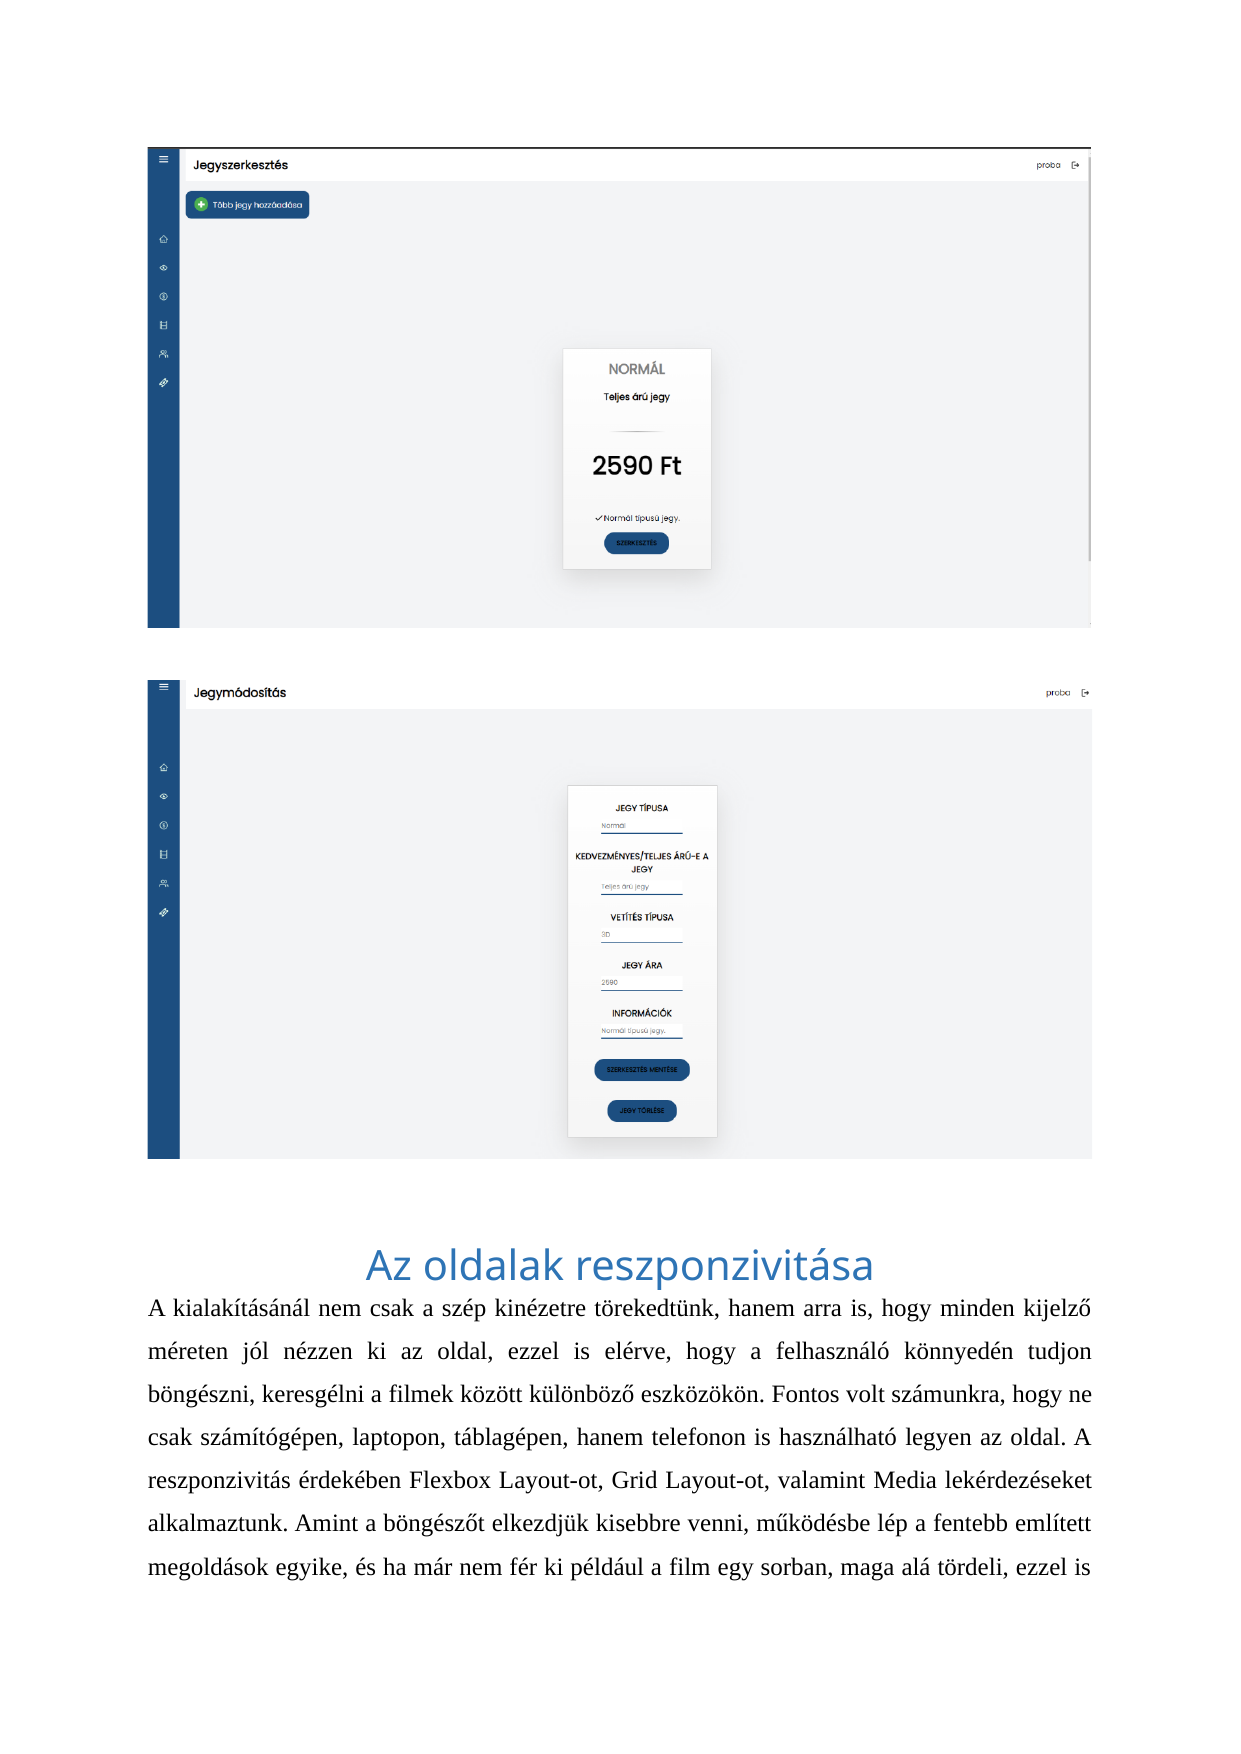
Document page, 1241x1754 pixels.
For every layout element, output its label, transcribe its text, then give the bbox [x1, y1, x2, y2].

subtitle Az oldalak reszponzivitása [148, 1236, 1093, 1293]
text A kialakításánál nem csak a szép kinézetre törekedtünk, hanem arra is, hogy minden kijelző méreten jól nézzen ki az oldal, ezzel is elérve, hogy a felhasználó könnyedén tudjon böngészni, keresgélni a filmek között különböző eszközökön. Fontos volt számunkra, hogy ne csak számítógépen, laptopon, táblagépen, hanem telefonon is használható legyen az oldal. A reszponzivitás érdekében Flexbox Layout-ot, Grid Layout-ot, valamint Media lekérdezéseket alkalmaztunk. Amint a böngészőt elkezdjük kisebbre venni, működésbe lép a fentebb említett megoldások egyike, és ha már nem fér ki például a film egy sorban, maga alá tördeli, ezzel is [148, 1293, 1093, 1580]
